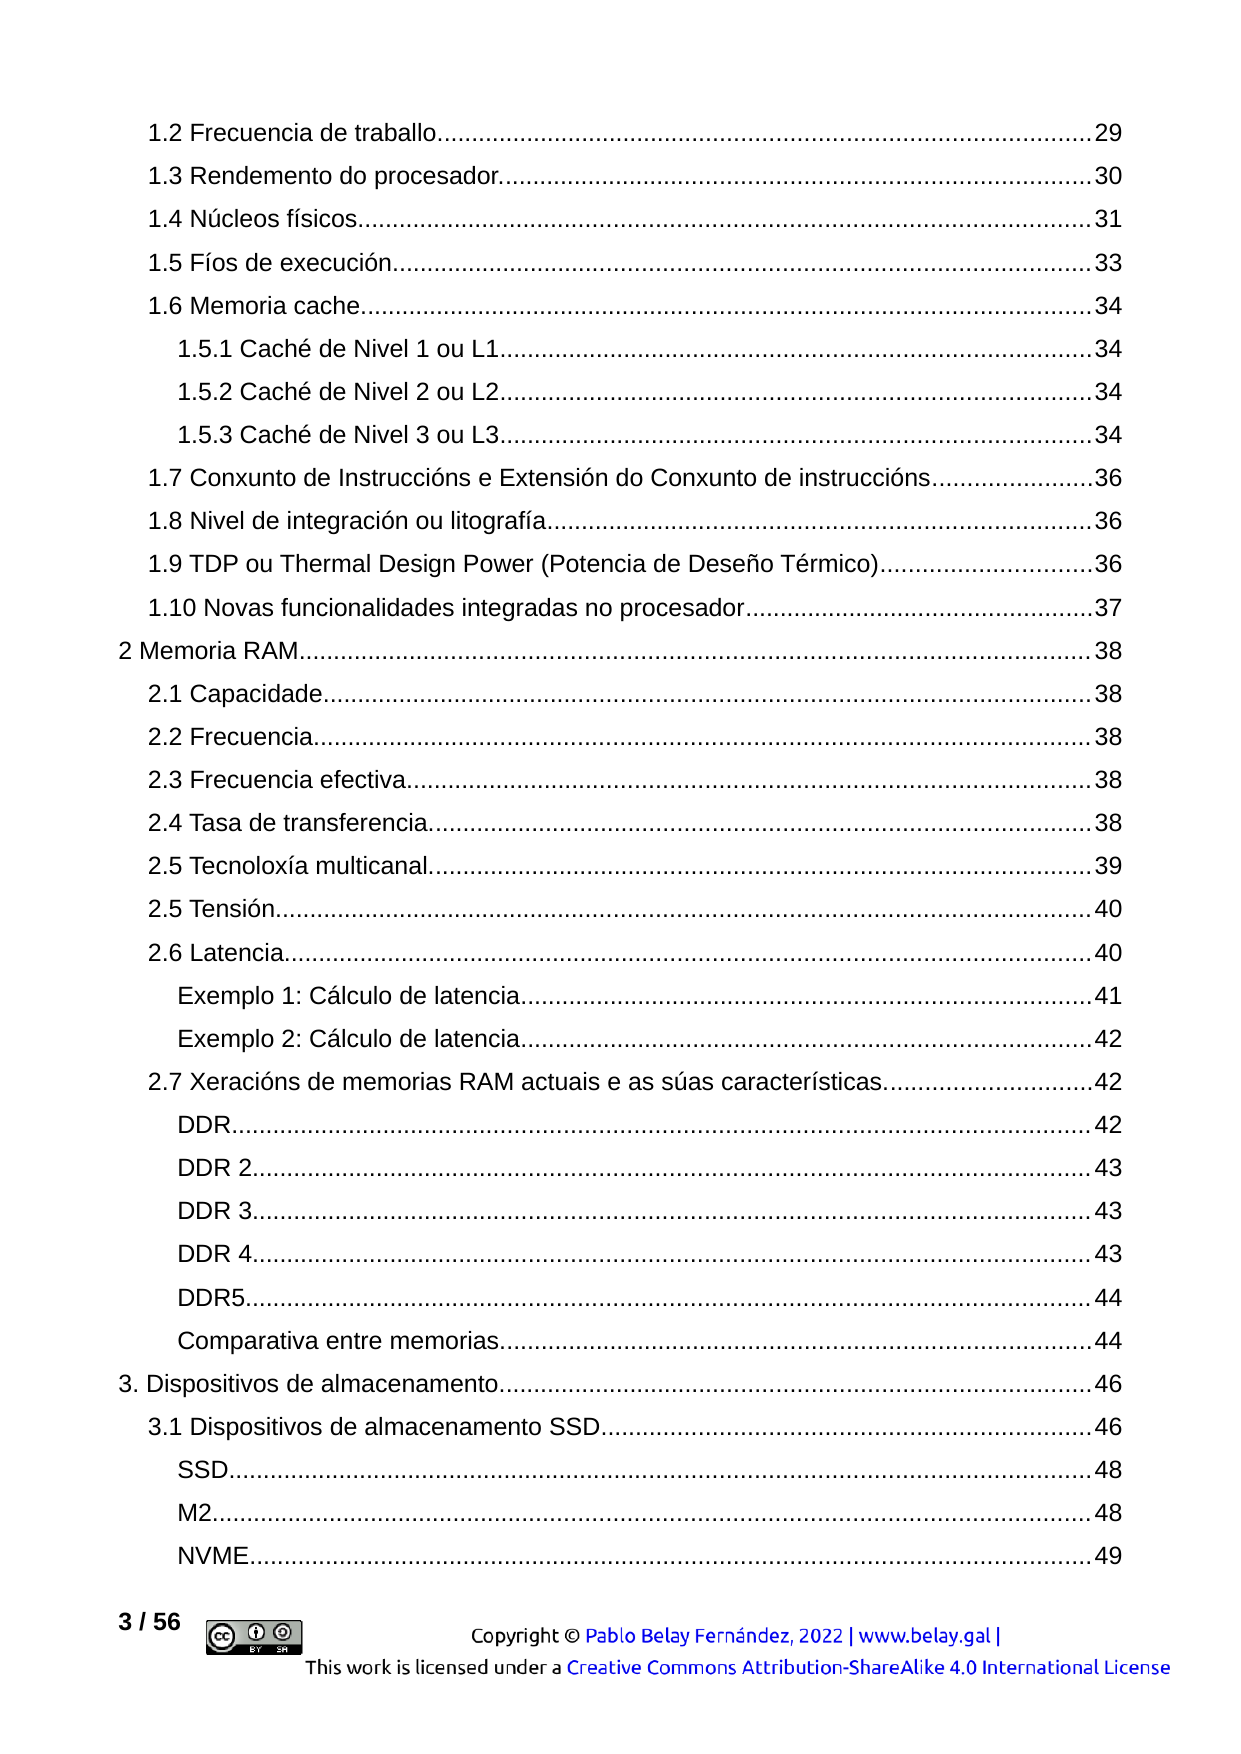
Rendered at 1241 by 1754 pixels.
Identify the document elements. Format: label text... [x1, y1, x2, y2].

text 2.3 Frecuencia efectiva. 38 [148, 765, 1122, 794]
text DDR 2 43 [177, 1153, 1122, 1182]
text 1.9 TDP ou Thermal Design Power (Potencia de Deseño Térmico) 36 [148, 549, 1122, 578]
text DDR5 44 [177, 1282, 1122, 1311]
text 2.5 Tecnoloxía multicanal. 39 [148, 851, 1122, 880]
text 1.3 Rendemento do procesador. 30 [148, 161, 1122, 190]
text 2.4 Tasa de transferencia. 38 [148, 808, 1122, 837]
text 3. Dispositivos de almacenamento. 46 [118, 1369, 1122, 1397]
text DDR 3 43 [177, 1196, 1122, 1225]
text 1.5.3 Caché de Nivel 3 ou L3 34 [177, 420, 1122, 449]
text 1.4 Núcleos físicos. 31 [148, 204, 1122, 233]
text DDR 42 [177, 1110, 1122, 1139]
text 1.5 Fíos de execución. 33 [148, 247, 1122, 276]
text 2.6 Latencia. 40 [148, 937, 1122, 966]
text M2 48 [177, 1498, 1122, 1527]
text 1.5.2 Caché de Nivel 2 ou L2 34 [177, 377, 1122, 406]
text DDR 4 43 [177, 1239, 1122, 1268]
text 1.5.1 Caché de Nivel 1 ou L1 34 [177, 334, 1122, 362]
text 2.5 Tensión. 40 [148, 894, 1122, 923]
text 1.8 Nivel de integración ou litografía 36 [148, 506, 1122, 535]
text 1.10 Novas funcionalidades integradas no procesador 37 [148, 592, 1122, 621]
text NVME 49 [177, 1541, 1122, 1570]
text 2 Memoria RAM 38 [118, 636, 1122, 664]
text 1.7 Conxunto de Instruccións e Extensión do Conxunto de instruccións 36 [148, 463, 1122, 492]
text SSD 48 [177, 1455, 1122, 1484]
text Exemplo 2: Cálculo de latencia 42 [177, 1024, 1122, 1052]
picture [200, 1604, 1205, 1690]
text 1.6 Memoria cache. 34 [148, 291, 1122, 319]
text Exemplo 1: Cálculo de latencia 41 [177, 981, 1122, 1009]
text 3.1 Dispositivos de almacenamento SSD 46 [148, 1412, 1122, 1441]
text Comparativa entre memorias. 44 [177, 1326, 1122, 1354]
text 1.2 Frecuencia de traballo. 29 [148, 118, 1122, 147]
text 2.7 Xeracións de memorias RAM actuais e as súas características. 42 [148, 1067, 1122, 1096]
text 2.1 Capacidade. 38 [148, 679, 1122, 707]
text 2.2 Frecuencia. 38 [148, 722, 1122, 751]
